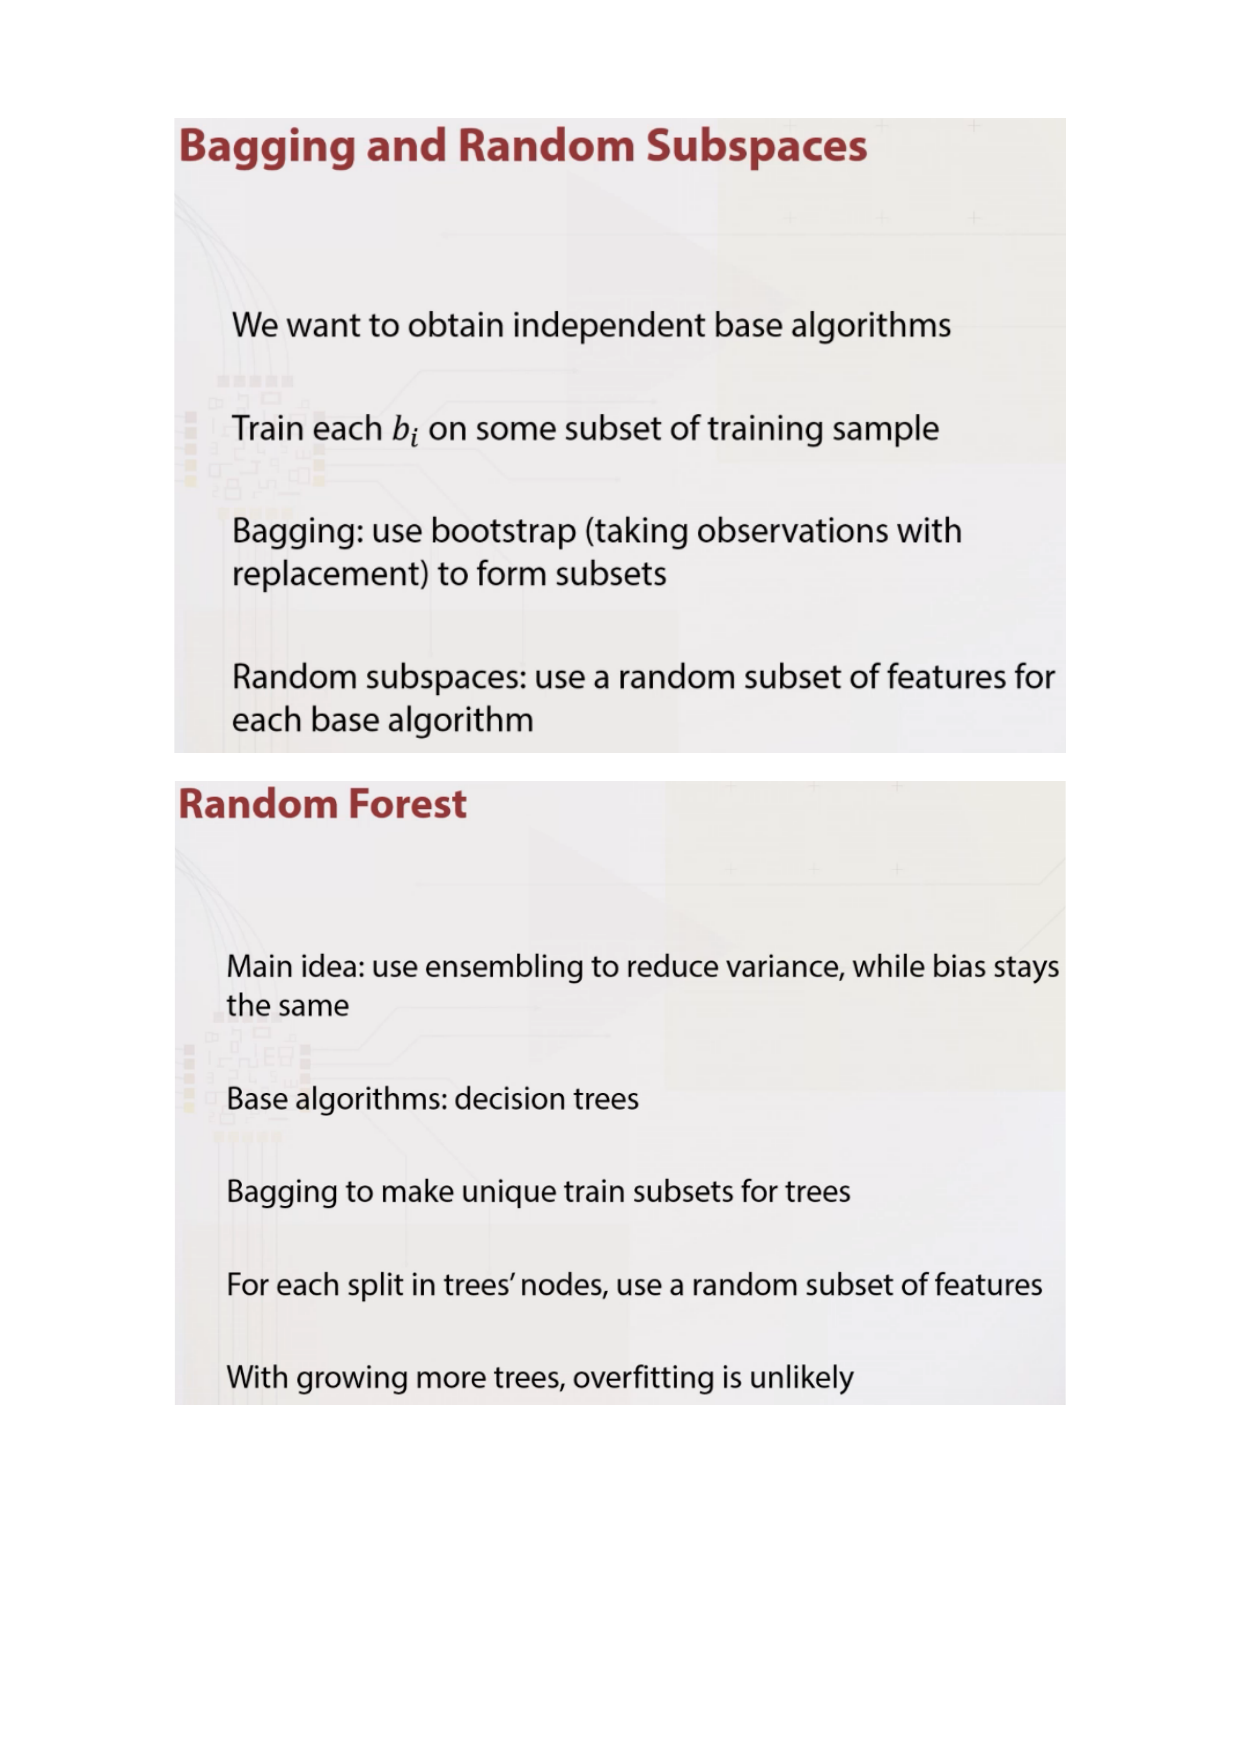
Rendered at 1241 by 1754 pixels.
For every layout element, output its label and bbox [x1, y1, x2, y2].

picture [174, 781, 1066, 1405]
picture [174, 118, 1066, 753]
